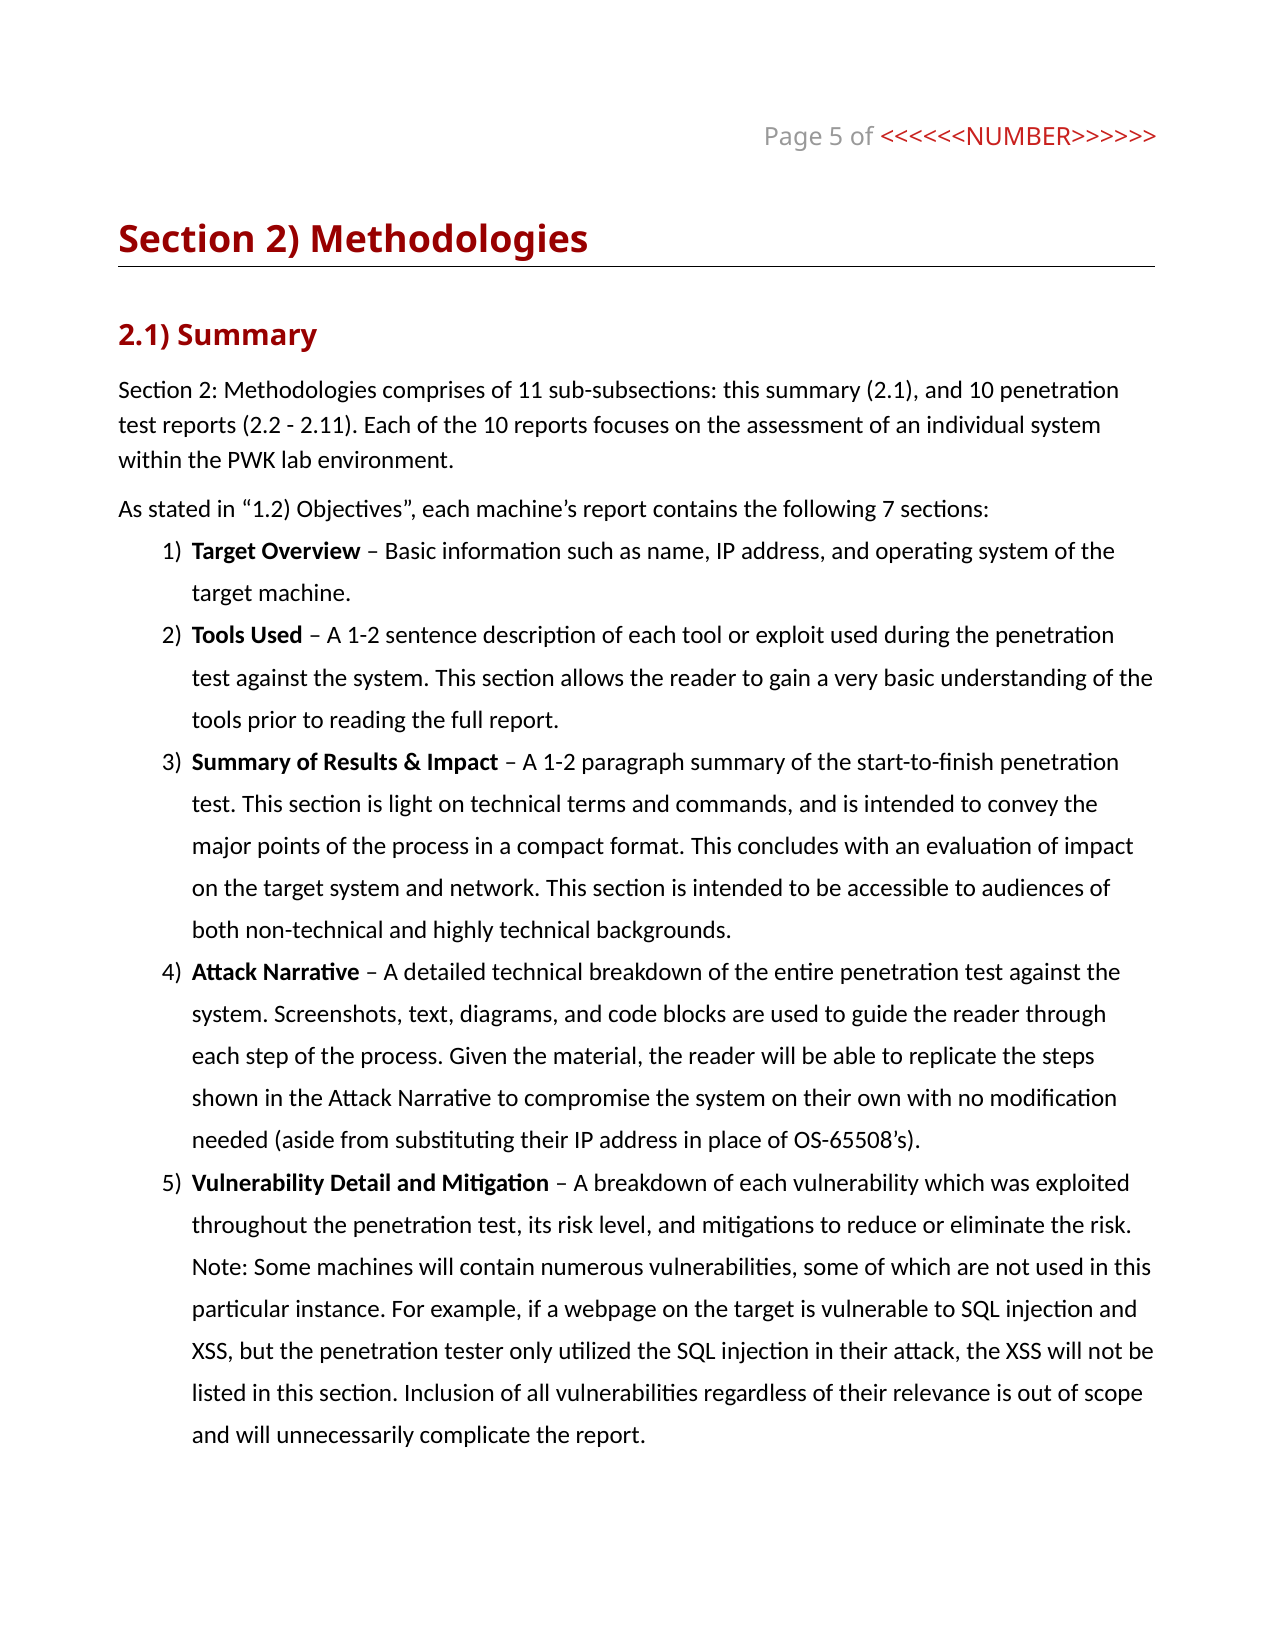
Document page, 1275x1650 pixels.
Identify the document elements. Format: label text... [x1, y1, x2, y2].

text Section 2) Methodologies [118, 212, 1157, 314]
text Section 2: Methodologies comprises of 11 sub-subsections: this summary (2.1), and 10 penetration test reports (2.2 - 2.11). Each of the 10 reports focuses on the assessment of an individual system within the PWK lab environment. [118, 354, 1157, 474]
list Attack Narrative – A detailed technical breakdown of the entire penetration test against the system. Screenshots, text, diagrams, and code blocks are used to guide the reader through each step of the process. Given the material, the reader will be able to replicate the steps shown in the Attack Narrative to compromise the system on their own with no modification needed (aside from substituting their IP address in place of OS-65508’s). [162, 956, 1157, 1155]
list Summary of Results & Impact – A 1-2 paragraph summary of the start-to-finish penetration test. This section is light on technical terms and commands, and is intended to convey the major points of the process in a compact format. This concludes with an evaluation of impact on the target system and network. This section is intended to be accessible to audiences of both non-technical and highly technical backgrounds. [162, 746, 1157, 945]
text As stated in “1.2) Objectives”, each machine’s report contains the following 7 sections: [118, 493, 1157, 524]
text 2.1) Summary [118, 314, 1157, 354]
list Target Overview – Basic information such as name, IP address, and operating system of the target machine. [162, 535, 1157, 608]
list Tools Used – A 1-2 sentence description of each tool or exploit used during the penetration test against the system. This section allows the reader to gain a very basic understanding of the tools prior to reading the full report. [162, 619, 1157, 734]
list Vulnerability Detail and Mitigation – A breakdown of each vulnerability which was exploited throughout the penetration test, its risk level, and mitigations to reduce or eliminate the risk. Note: Some machines will contain numerous vulnerabilities, some of which are not used in this particular instance. For example, if a webpage on the target is vulnerable to SQL injection and XSS, but the penetration tester only utilized the SQL injection in their attack, the XSS will not be listed in this section. Inclusion of all vulnerabilities regardless of their relevance is out of scope and will unnecessarily complicate the report. [162, 1167, 1157, 1450]
